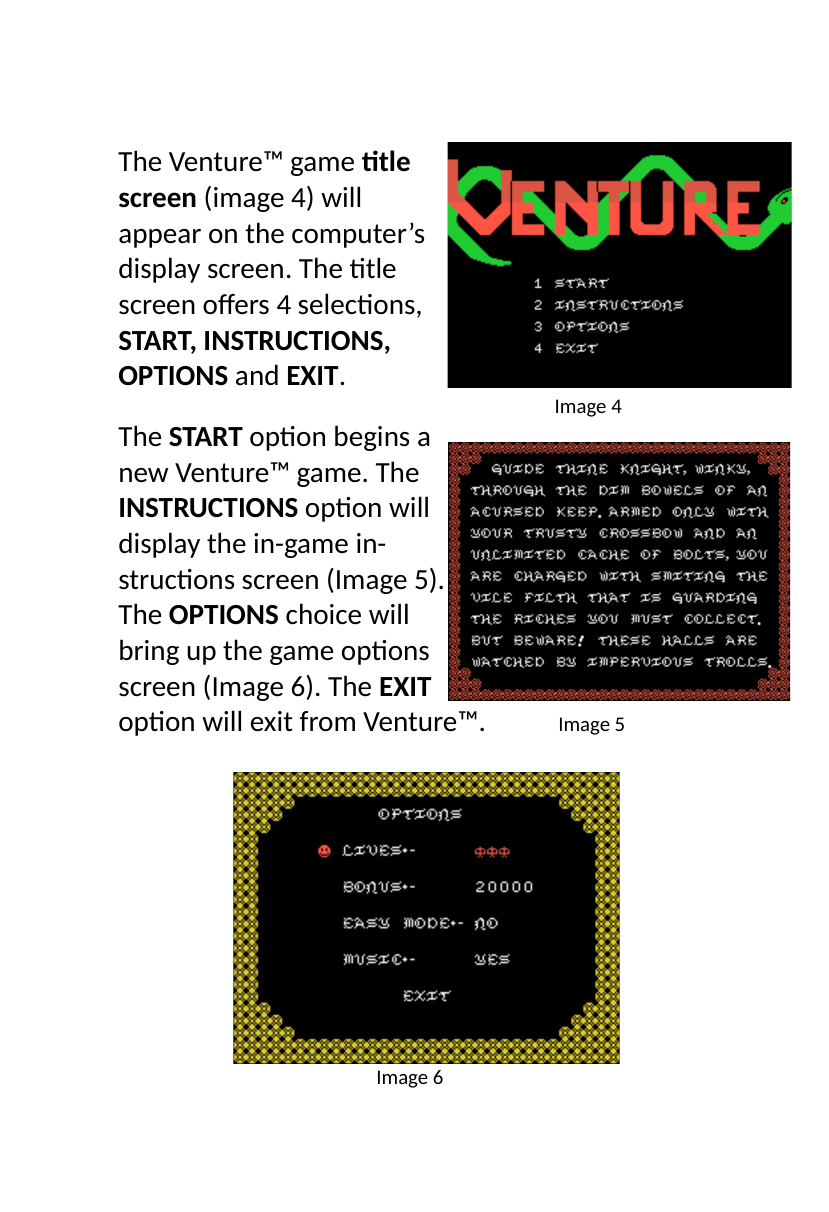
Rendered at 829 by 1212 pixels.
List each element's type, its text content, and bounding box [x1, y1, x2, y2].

text INSTRUCTIONS option will display the in-game in-structions screen (Image 5). [118, 489, 448, 596]
text Image 6 [118, 764, 710, 1089]
picture [447, 142, 792, 388]
picture [448, 442, 791, 701]
picture [233, 772, 620, 1064]
text The Venture™ game title screen (image 4) will appear on the computer’s display screen. The title screen offers 4 selections, START, INSTRUCTIONS, OPTIONS and EXIT. [118, 143, 710, 393]
text The OPTIONS choice will bring up the game options screen (Image 6). The EXIT option will exit from Venture™. Image 5 [118, 596, 710, 739]
text Image 4 [118, 393, 710, 418]
text The START option begins a new Venture™ game. The [118, 418, 710, 489]
